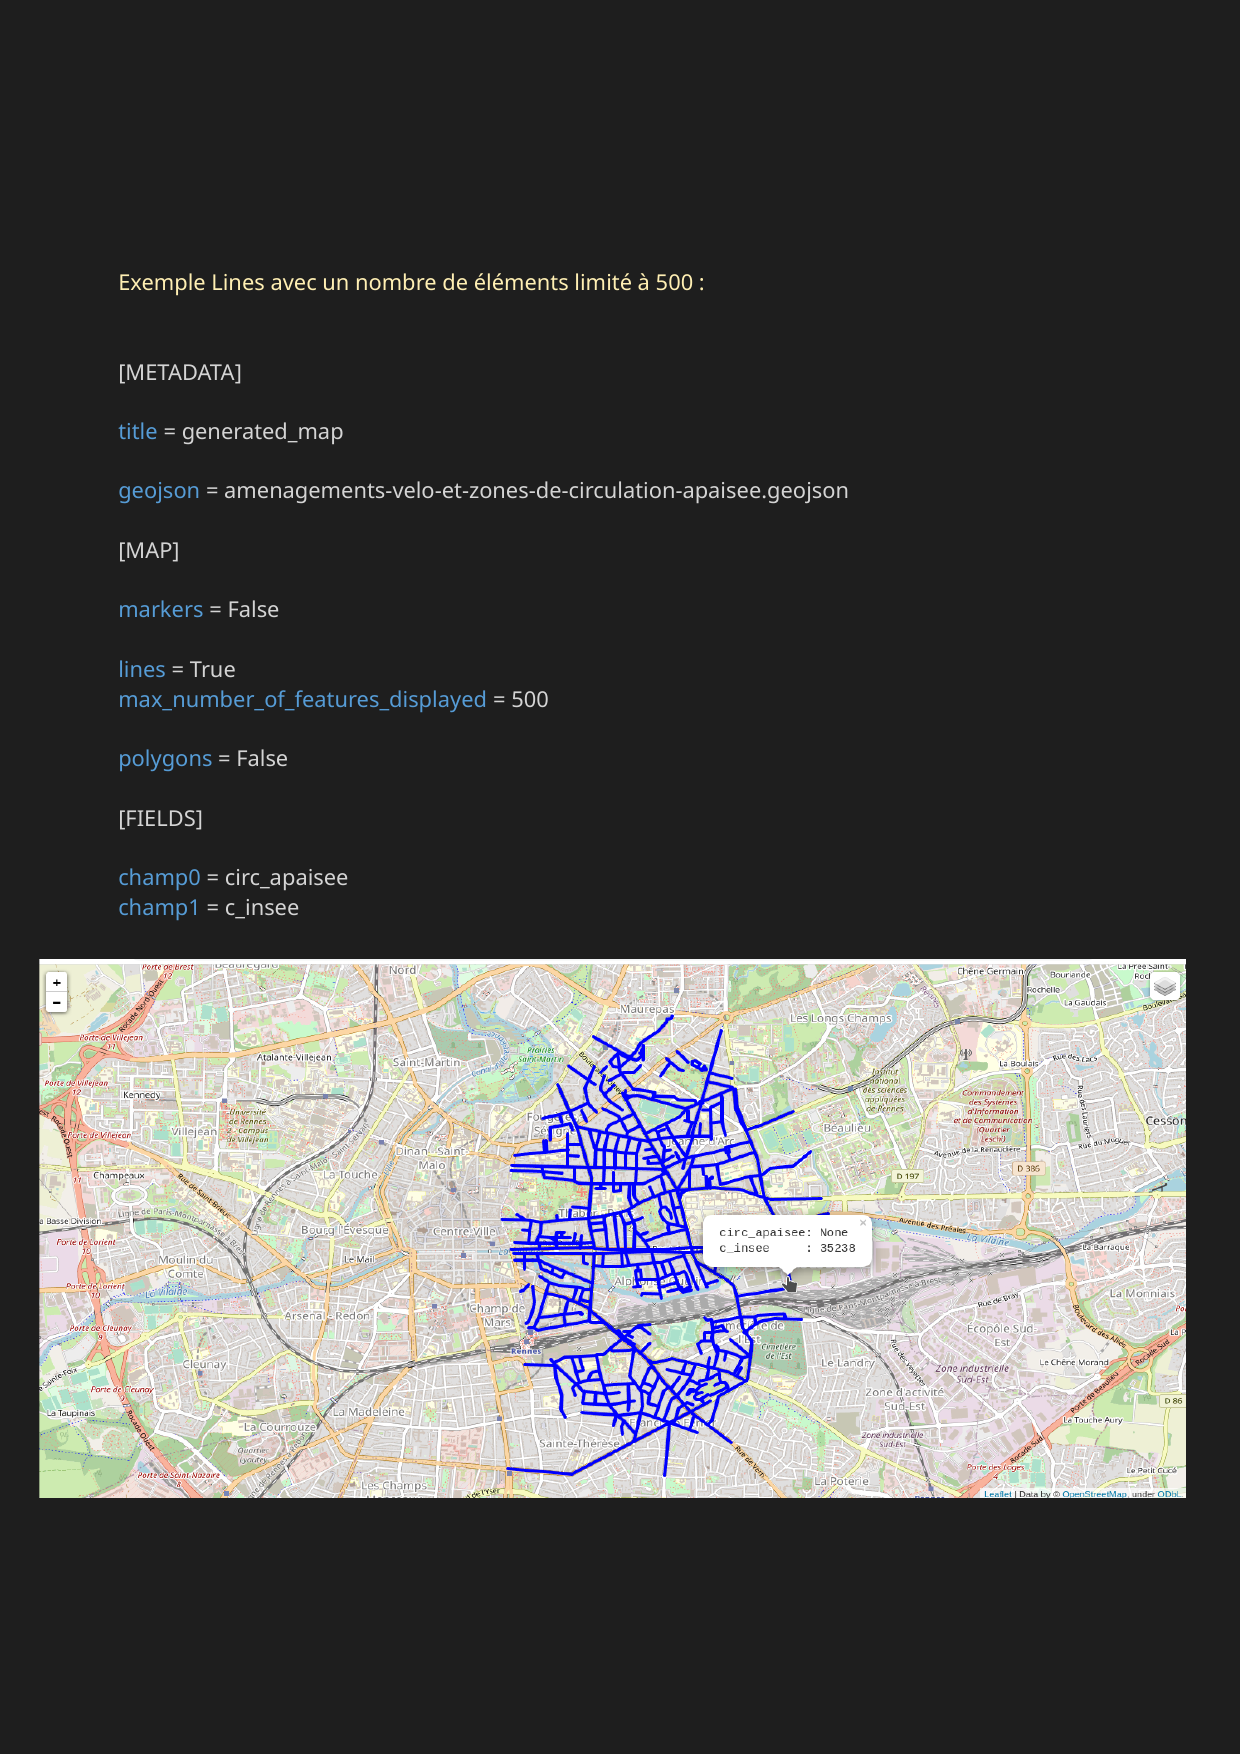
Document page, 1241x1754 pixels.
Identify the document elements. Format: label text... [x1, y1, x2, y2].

text champ1 = c_insee [118, 892, 1122, 922]
text [MAP] [118, 535, 1122, 565]
picture [39, 959, 1186, 1498]
text lines = True [118, 654, 1122, 684]
text max_number_of_features_displayed = 500 [118, 684, 1122, 713]
text Exemple Lines avec un nombre de éléments limité à 500 : [118, 267, 1122, 297]
text polygons = False [118, 743, 1122, 773]
text [METADATA] [118, 356, 1122, 386]
text markers = False [118, 594, 1122, 624]
text title = generated_map [118, 416, 1122, 446]
text geojson = amenagements-velo-et-zones-de-circulation-apaisee.geojson [118, 476, 1122, 505]
text champ0 = circ_apaisee [118, 862, 1122, 892]
text [FIELDS] [118, 803, 1122, 833]
